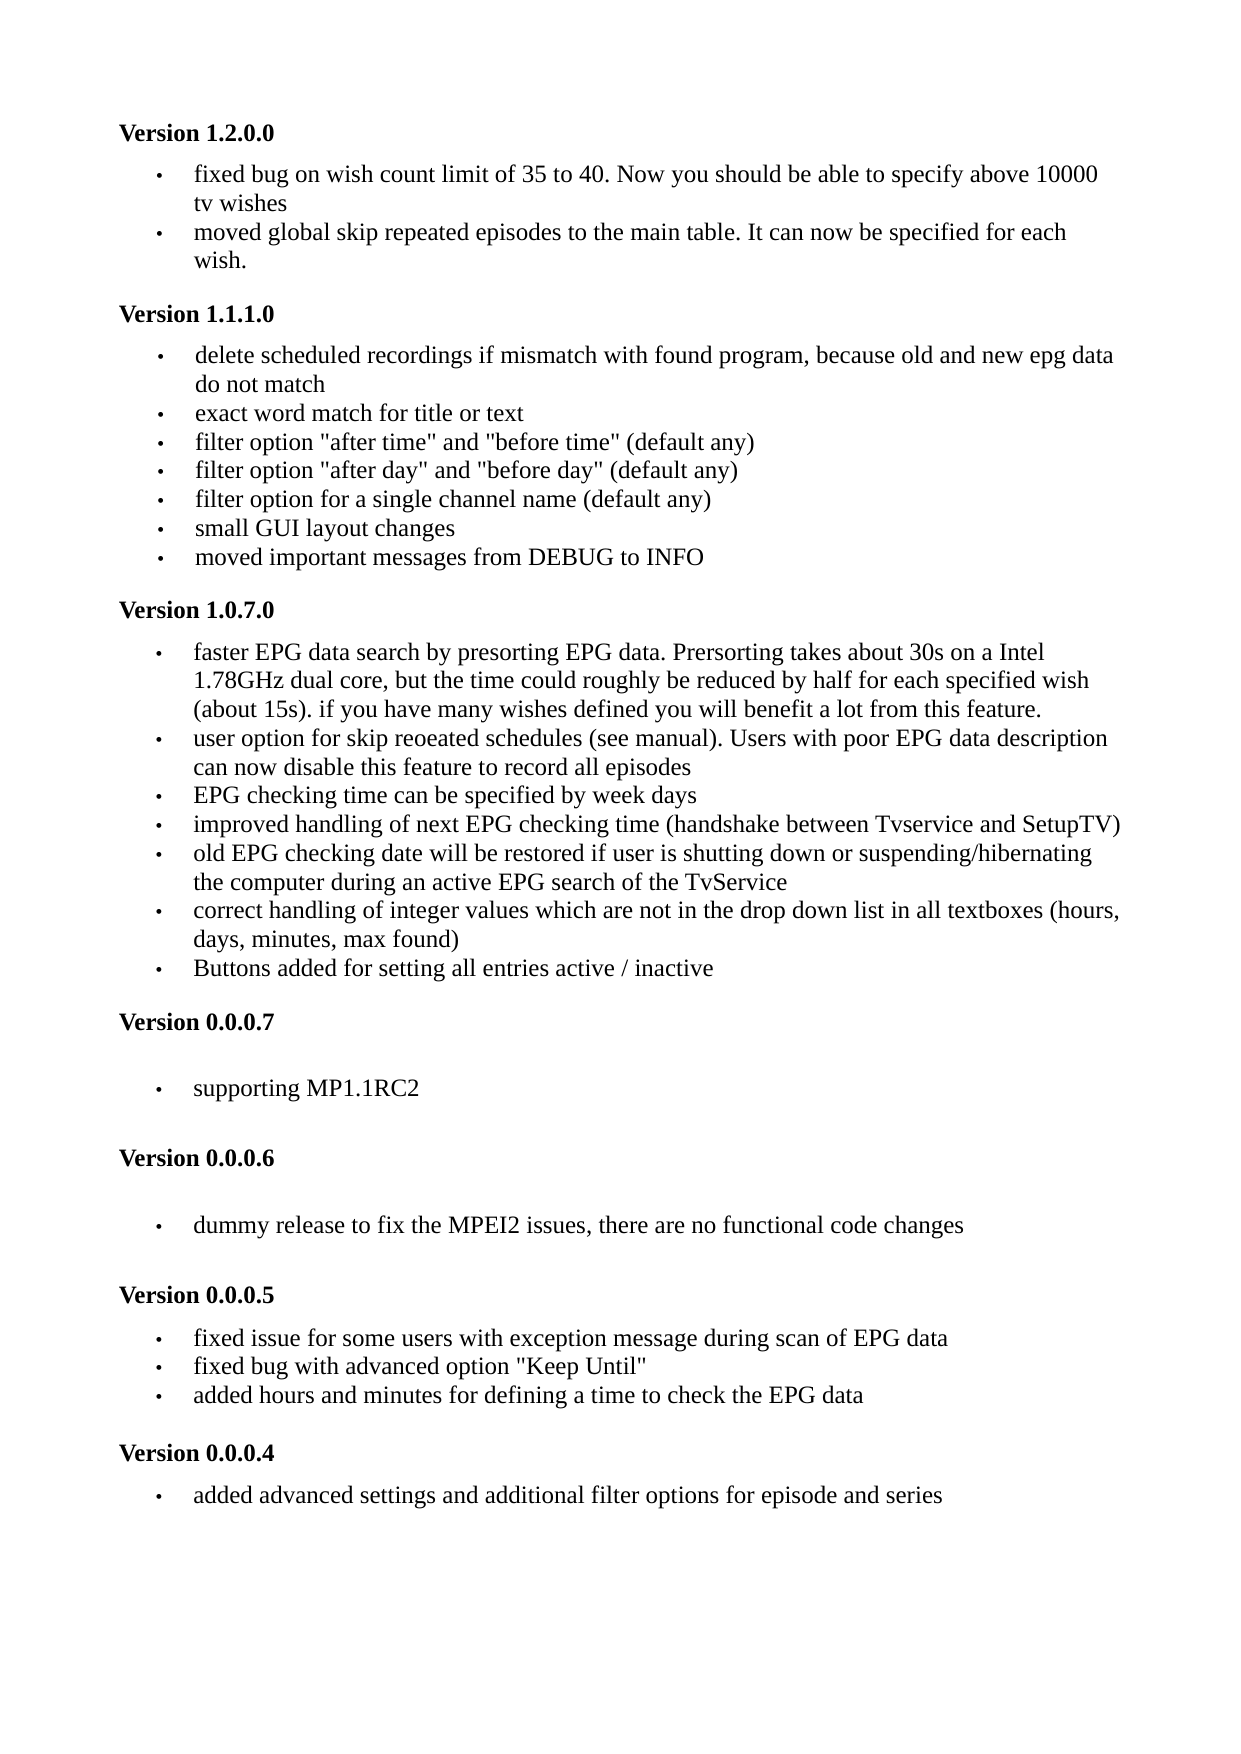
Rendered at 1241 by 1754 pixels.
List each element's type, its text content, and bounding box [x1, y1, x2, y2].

text Version 1.2.0.0 [45, 118, 1119, 147]
list old EPG checking date will be restored if user is shutting down or suspending/hibernating the computer during an active EPG search of the TvService [156, 838, 1122, 896]
list EPG checking time can be specified by week days [156, 781, 1122, 809]
list added hours and minutes for defining a time to check the EPG data [156, 1380, 1122, 1409]
list dummy release to fix the MPEI2 issues, there are no functional code changes [156, 1210, 1122, 1239]
list filter option "after time" and "before time" (default any) [157, 427, 1122, 456]
text Version 1.1.1.0 [45, 299, 1119, 328]
list moved important messages from DEBUG to INFO [157, 542, 1122, 571]
text Version 0.0.0.5 [45, 1277, 1119, 1310]
list fixed bug on wish count limit of 35 to 40. Now you should be able to specify above 10000 tv wishes [156, 159, 1122, 217]
list fixed bug with advanced option "Keep Until" [156, 1351, 1122, 1380]
list supporting MP1.1RC2 [156, 1073, 1122, 1102]
text Version 1.0.7.0 [45, 596, 1119, 624]
list correct handling of integer values which are not in the drop down list in all textboxes (hours, days, minutes, max found) [156, 896, 1122, 953]
list added advanced settings and additional filter options for episode and series [156, 1480, 1122, 1509]
list filter option for a single channel name (default any) [157, 484, 1122, 513]
text Version 0.0.0.4 [45, 1434, 1119, 1467]
text Version 0.0.0.6 [45, 1139, 1119, 1173]
list small GUI layout changes [157, 513, 1122, 542]
list Buttons added for setting all entries active / inactive [156, 953, 1122, 982]
list fixed issue for some users with exception message during scan of EPG data [156, 1323, 1122, 1351]
list improved handling of next EPG checking time (handshake between Tvservice and SetupTV) [156, 809, 1122, 838]
list moved global skip repeated episodes to the main table. It can now be specified for each wish. [156, 217, 1122, 274]
list user option for skip reoeated schedules (see manual). Users with poor EPG data description can now disable this feature to record all episodes [156, 723, 1122, 781]
text Version 0.0.0.7 [45, 1007, 1119, 1036]
list delete scheduled recordings if mismatch with found program, because old and new epg data do not match [157, 341, 1122, 398]
list filter option "after day" and "before day" (default any) [157, 456, 1122, 484]
list exact word match for title or text [157, 398, 1122, 427]
list faster EPG data search by presorting EPG data. Prersorting takes about 30s on a Intel 1.78GHz dual core, but the time could roughly be reduced by half for each specified wish (about 15s). if you have many wishes defined you will benefit a lot from this feature. [156, 637, 1122, 723]
